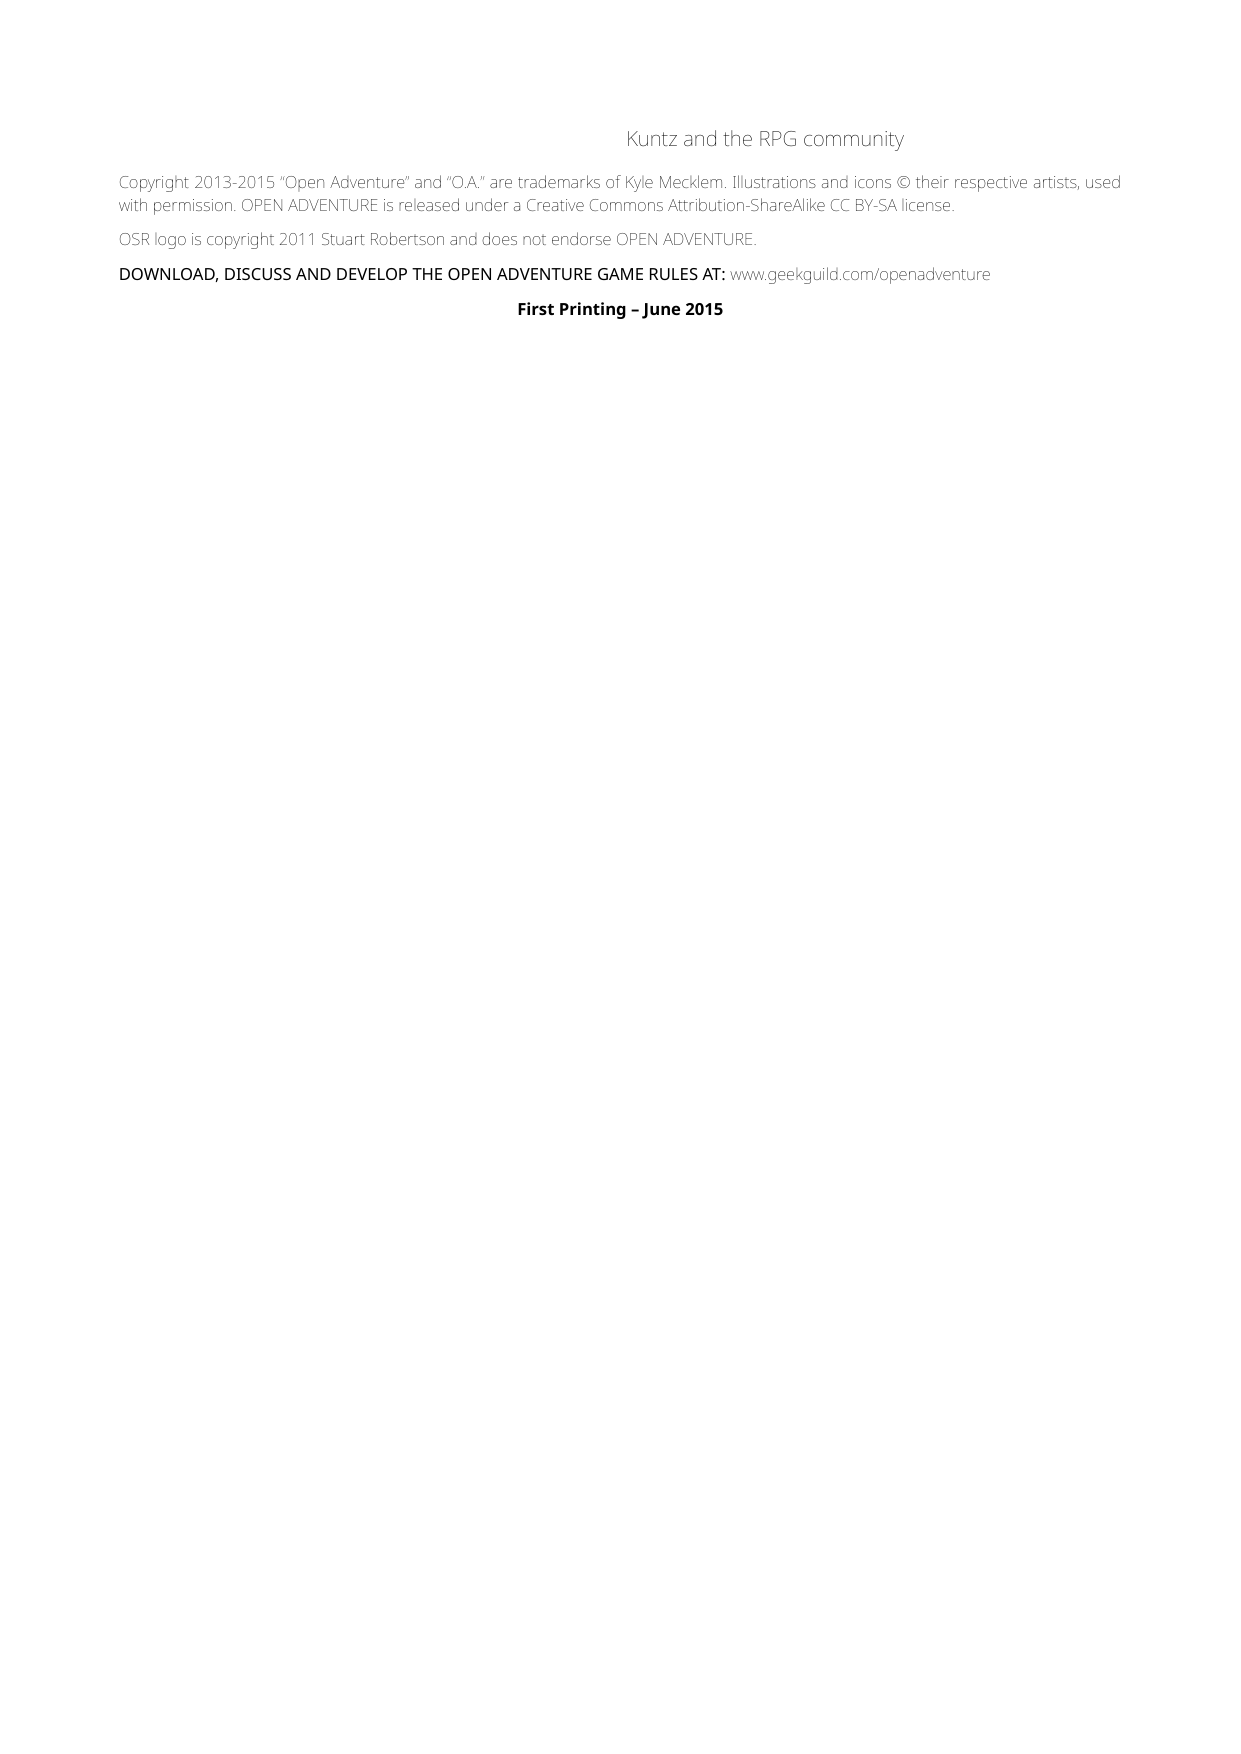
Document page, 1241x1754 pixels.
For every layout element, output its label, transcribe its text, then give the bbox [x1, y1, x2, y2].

table_header Kuntz and the RPG community [620, 119, 1122, 170]
text First Printing – June 2015 [118, 297, 1122, 320]
text Copyright 2013-2015 “Open Adventure” and “O.A.” are trademarks of Kyle Mecklem. Illustrations and icons © their respective artists, used with permission. OPEN ADVENTURE is released under a Creative Commons Attribution-ShareAlike CC BY-SA license. [118, 170, 1122, 216]
table_header [119, 119, 620, 170]
text OSR logo is copyright 2011 Stuart Robertson and does not endorse OPEN ADVENTURE. [118, 228, 1122, 251]
text DOWNLOAD, DISCUSS AND DEVELOP THE OPEN ADVENTURE GAME RULES AT: www.geekguild.com/openadventure [118, 262, 1122, 285]
